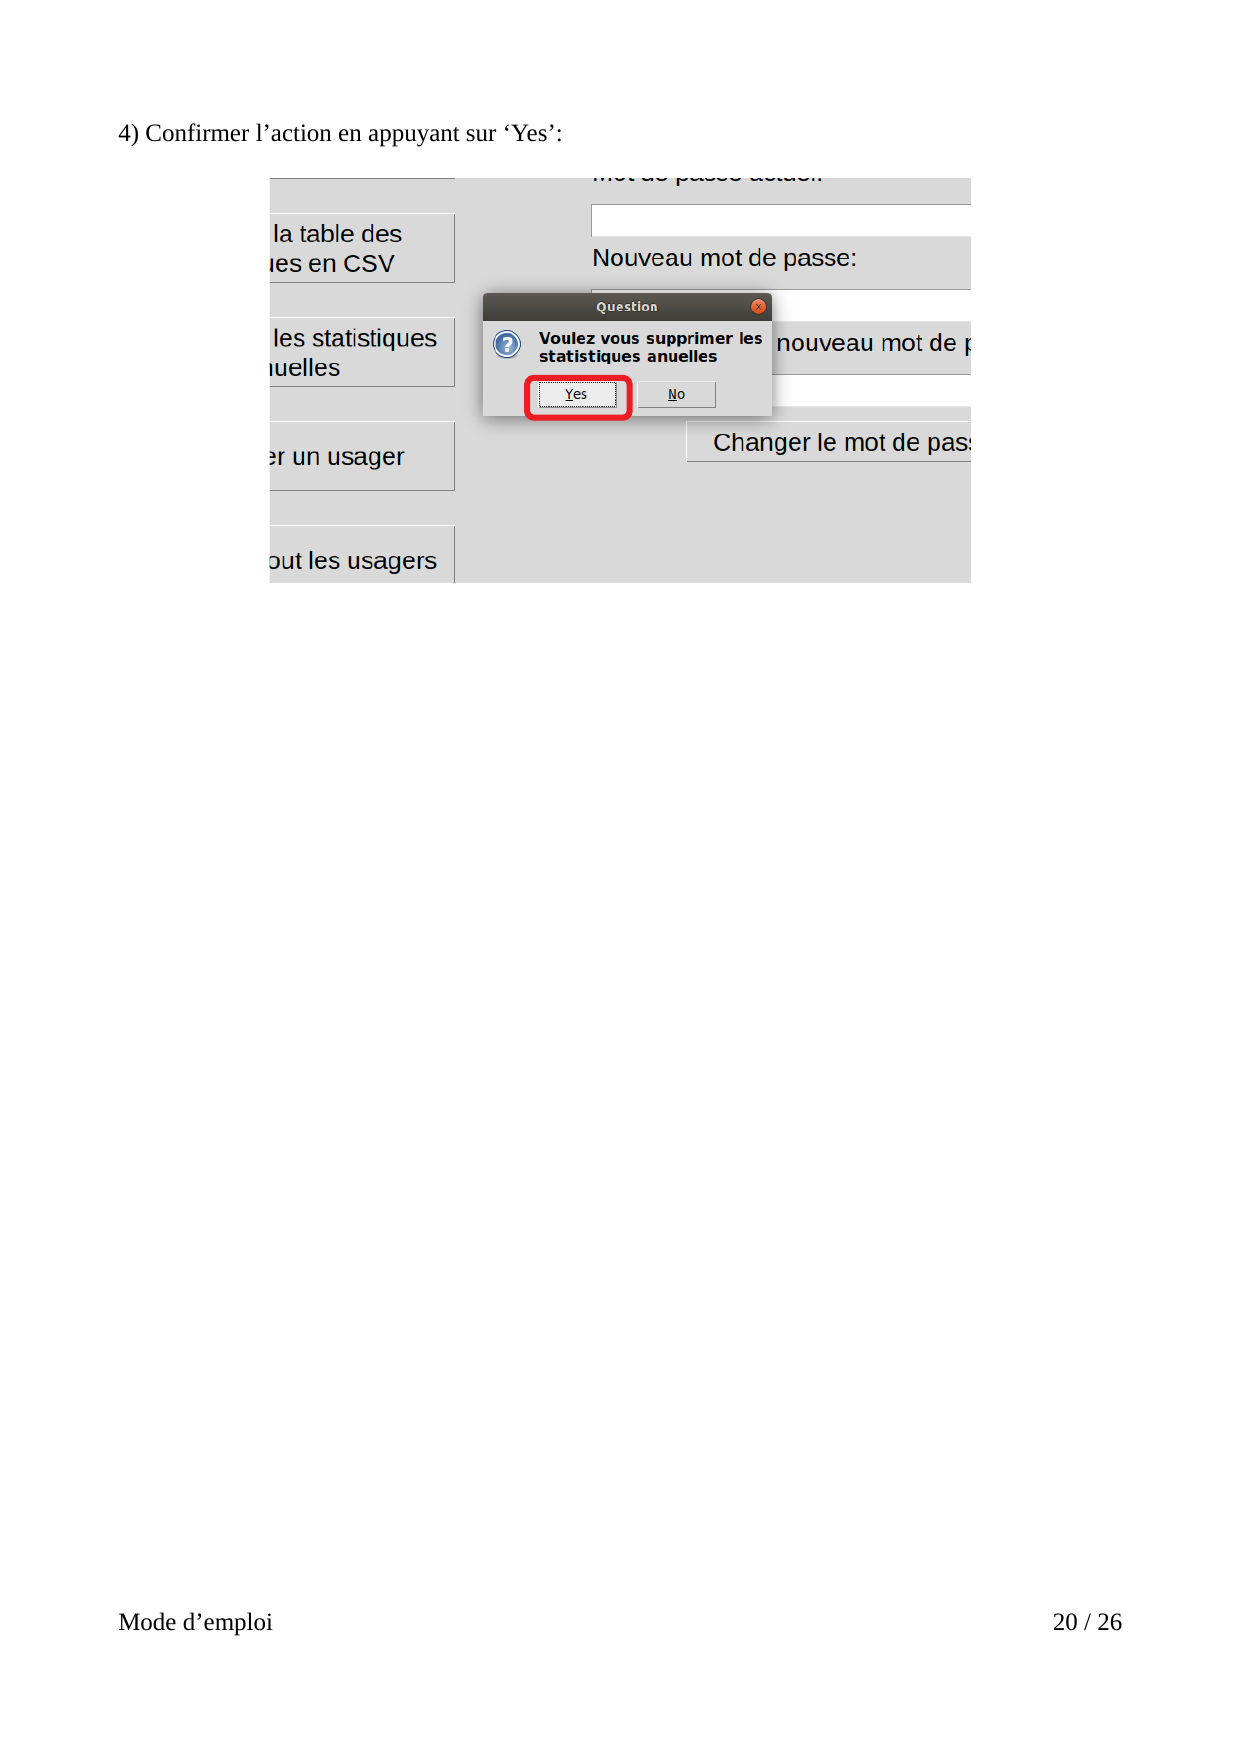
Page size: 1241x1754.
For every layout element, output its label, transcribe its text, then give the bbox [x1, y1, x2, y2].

picture [342, 178, 881, 583]
text 4) Confirmer l’action en appuyant sur ‘Yes’: [118, 118, 1122, 147]
